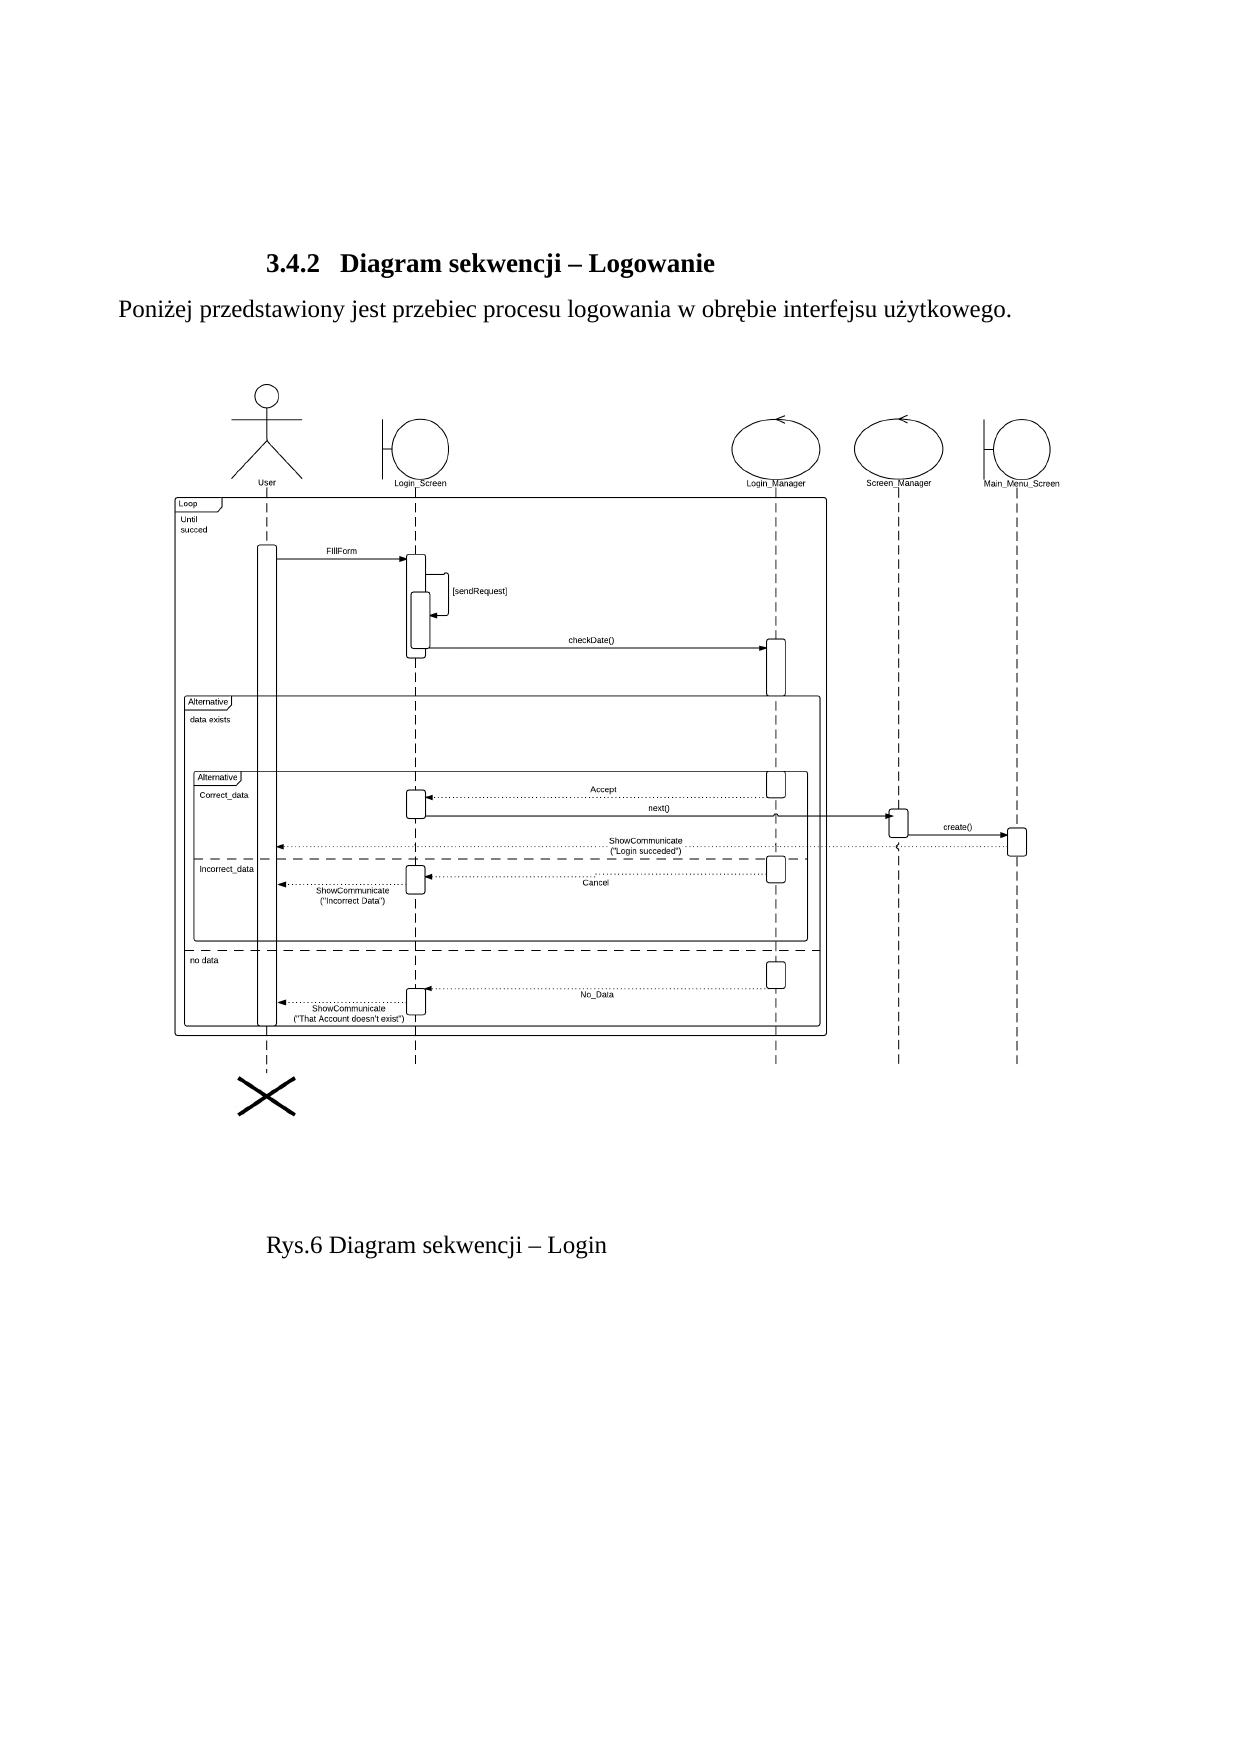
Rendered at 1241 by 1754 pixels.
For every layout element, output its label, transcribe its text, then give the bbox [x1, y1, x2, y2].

text Rys.6 Diagram sekwencji – Login [118, 1230, 1122, 1259]
text Poniżej przedstawiony jest przebiec procesu logowania w obrębie interfejsu użytkowego. [118, 294, 1122, 323]
picture [118, 337, 1123, 1173]
text 3.4.2 Diagram sekwencji – Logowanie [118, 247, 1122, 279]
